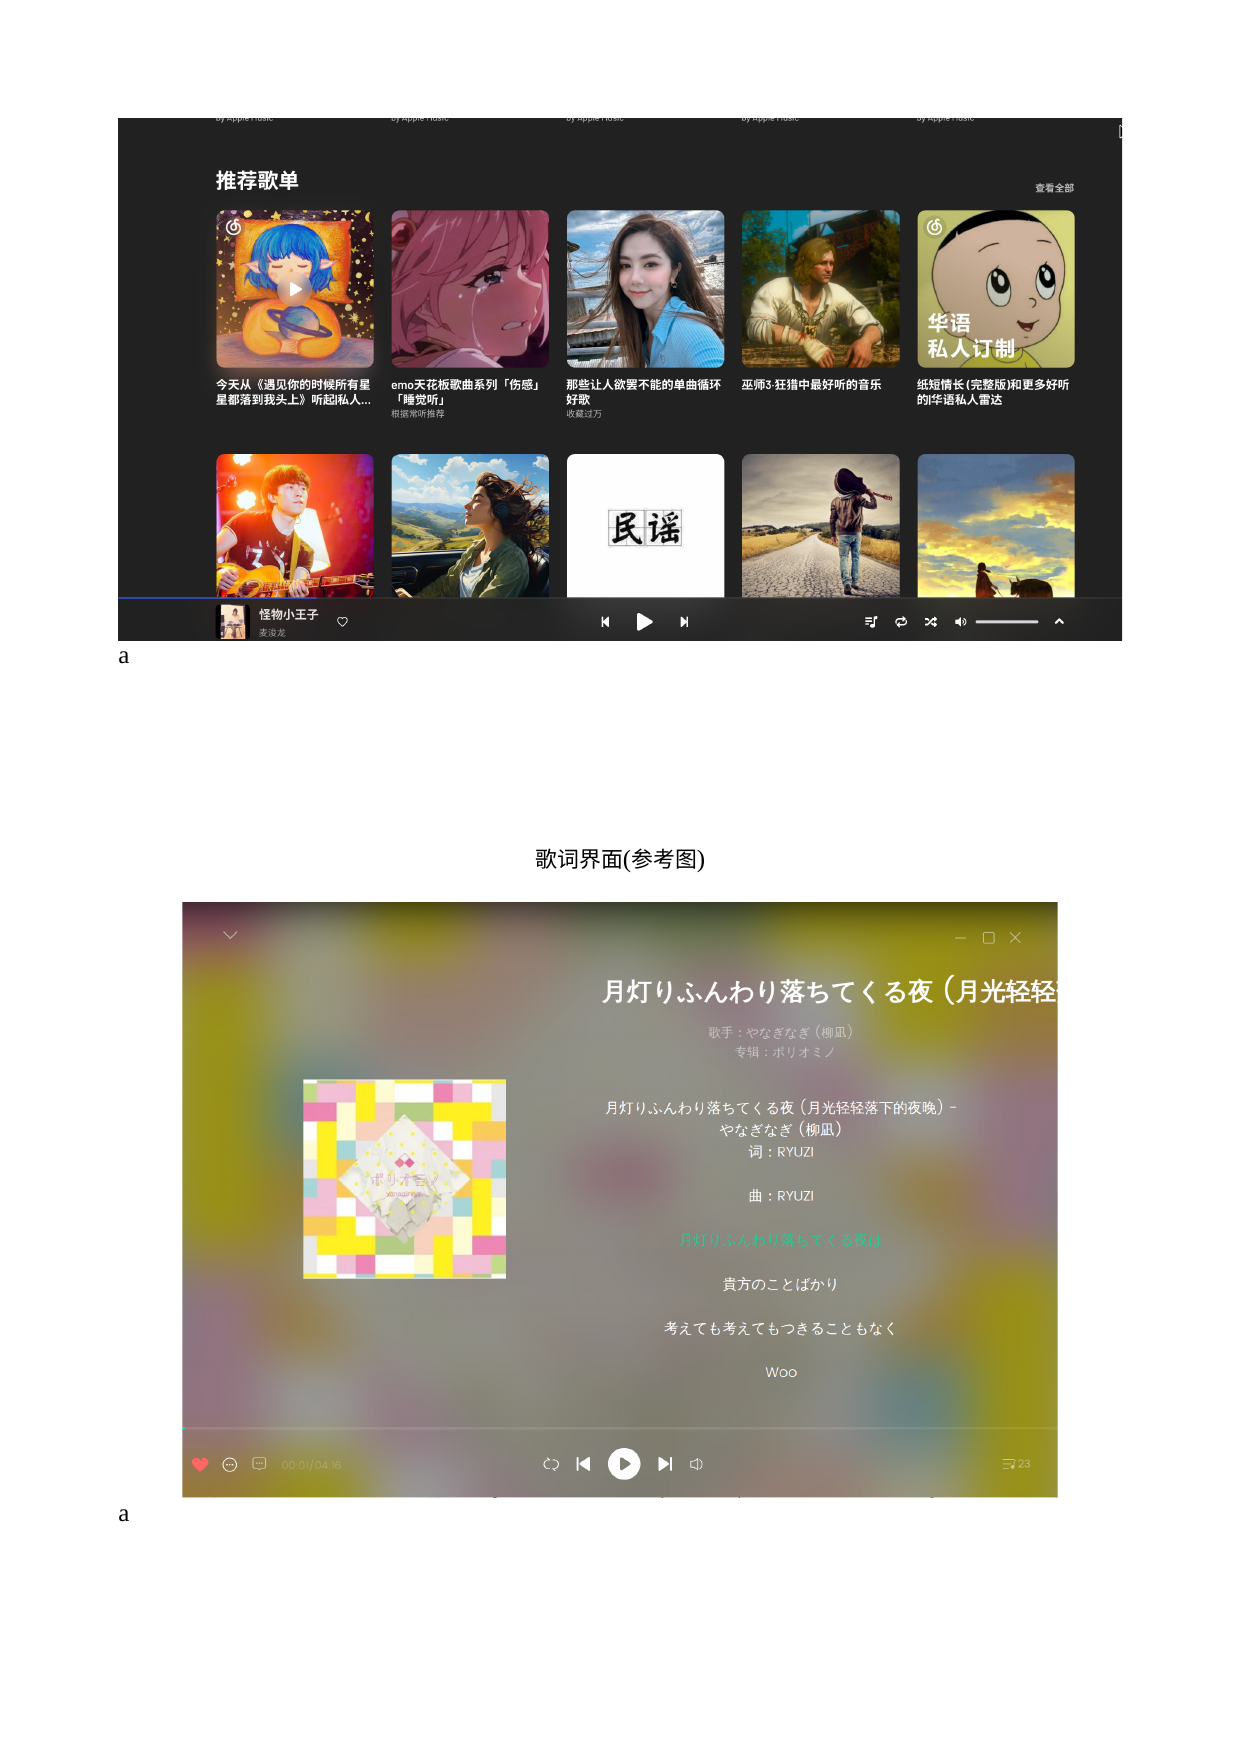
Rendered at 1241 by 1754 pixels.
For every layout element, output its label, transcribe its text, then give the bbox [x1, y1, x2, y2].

text 歌词界面(参考图) [118, 842, 1122, 873]
text a [118, 902, 1122, 1526]
picture [118, 118, 1123, 641]
text a [118, 641, 1122, 669]
picture [182, 902, 1058, 1498]
